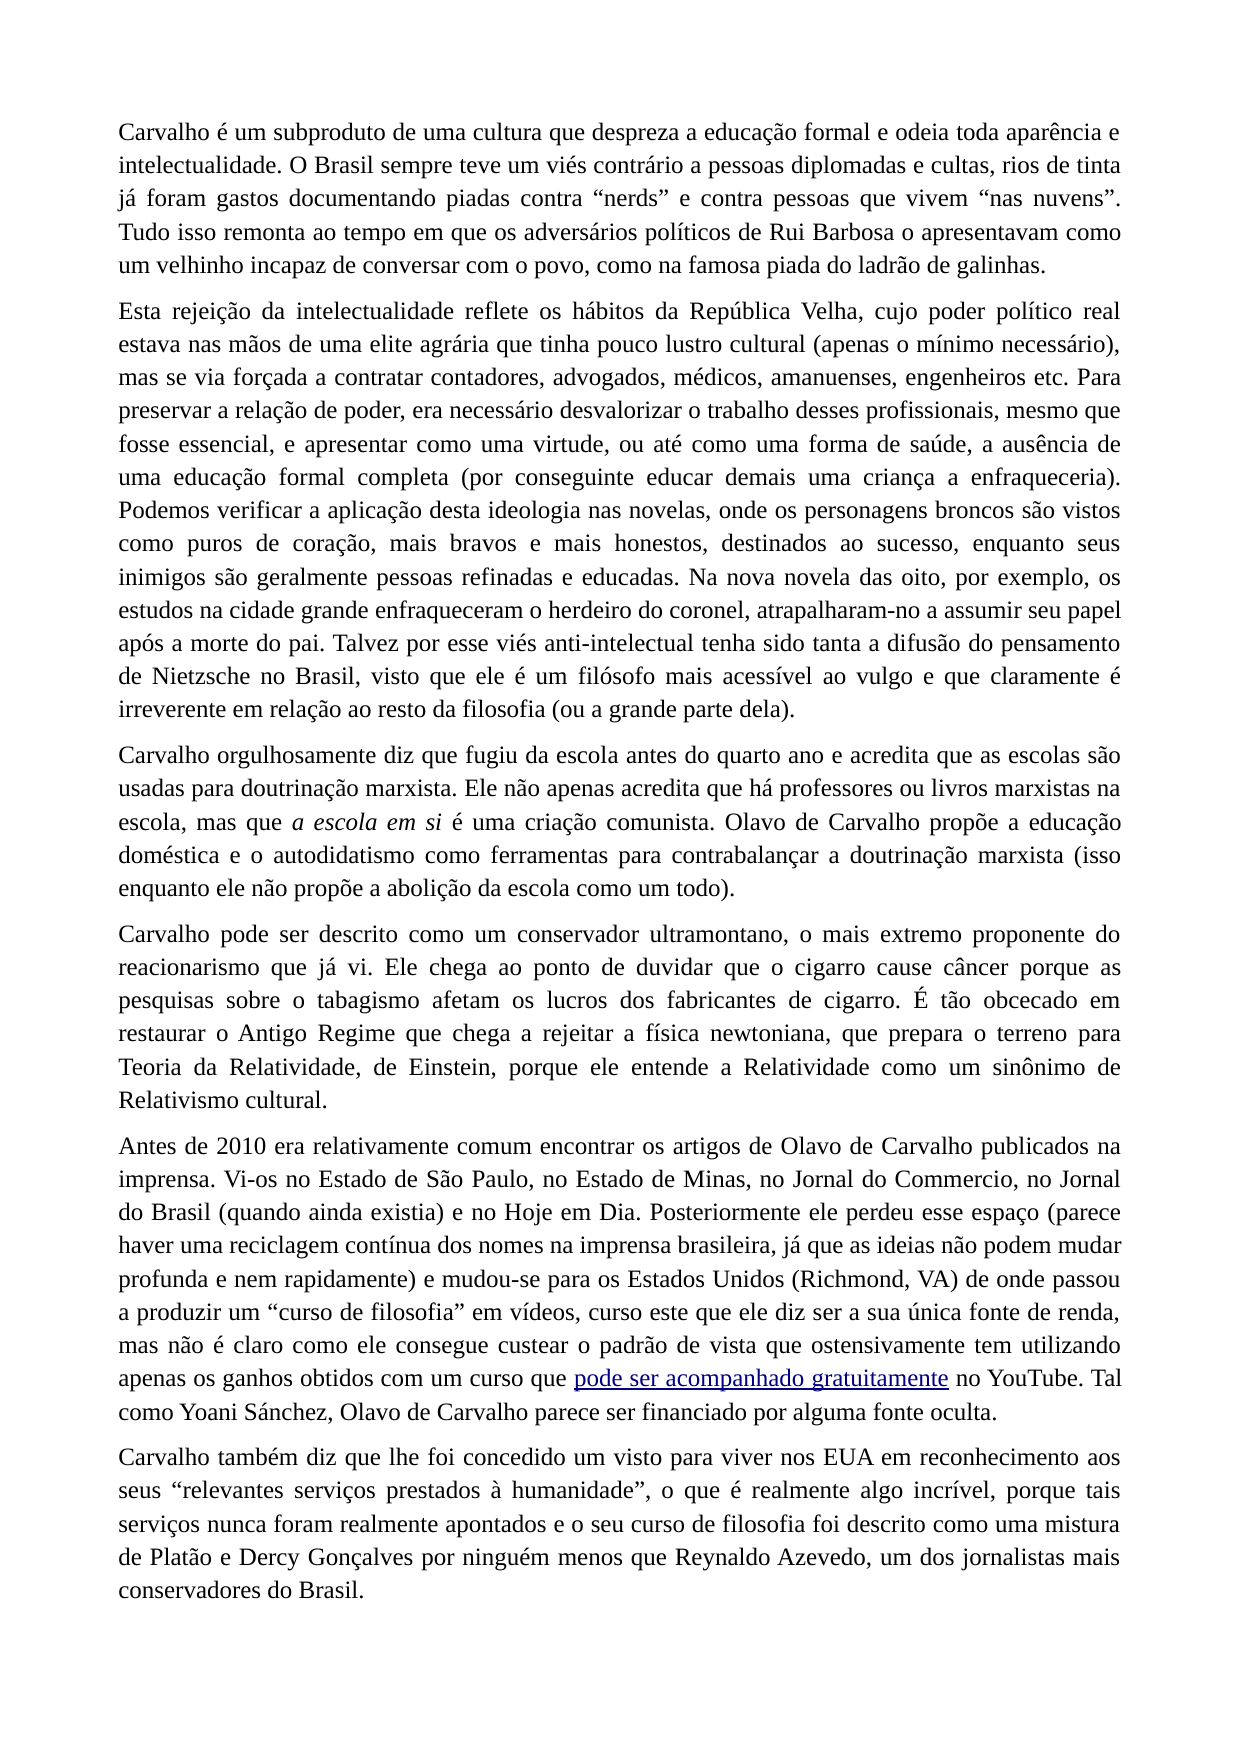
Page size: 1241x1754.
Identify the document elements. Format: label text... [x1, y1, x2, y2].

text Carvalho pode ser descrito como um conservador ultramontano, o mais extremo proponente do reacionarismo que já vi. Ele chega ao ponto de duvidar que o cigarro cause câncer porque as pesquisas sobre o tabagismo afetam os lucros dos fabricantes de cigarro. É tão obcecado em restaurar o Antigo Regime que chega a rejeitar a física newtoniana, que prepara o terreno para Teoria da Relatividade, de Einstein, porque ele entende a Relatividade como um sinônimo de Relativismo cultural. [118, 920, 1122, 1114]
text Carvalho é um subproduto de uma cultura que despreza a educação formal e odeia toda aparência e intelectualidade. O Brasil sempre teve um viés contrário a pessoas diplomadas e cultas, rios de tinta já foram gastos documentando piadas contra “nerds” e contra pessoas que vivem “nas nuvens”. Tudo isso remonta ao tempo em que os adversários políticos de Rui Barbosa o apresentavam como um velhinho incapaz de conversar com o povo, como na famosa piada do ladrão de galinhas. [118, 118, 1122, 279]
text Carvalho também diz que lhe foi concedido um visto para viver nos EUA em reconhecimento aos seus “relevantes serviços prestados à humanidade”, o que é realmente algo incrível, porque tais serviços nunca foram realmente apontados e o seu curso de filosofia foi descrito como uma mistura de Platão e Dercy Gonçalves por ninguém menos que Reynaldo Azevedo, um dos jornalistas mais conservadores do Brasil. [118, 1443, 1122, 1604]
text Carvalho orgulhosamente diz que fugiu da escola antes do quarto ano e acredita que as escolas são usadas para doutrinação marxista. Ele não apenas acredita que há professores ou livros marxistas na escola, mas que a escola em si é uma criação comunista. Olavo de Carvalho propõe a educação doméstica e o autodidatismo como ferramentas para contrabalançar a doutrinação marxista (isso enquanto ele não propõe a abolição da escola como um todo). [118, 741, 1122, 902]
text Esta rejeição da intelectualidade reflete os hábitos da República Velha, cujo poder político real estava nas mãos de uma elite agrária que tinha pouco lustro cultural (apenas o mínimo necessário), mas se via forçada a contratar contadores, advogados, médicos, amanuenses, engenheiros etc. Para preservar a relação de poder, era necessário desvalorizar o trabalho desses profissionais, mesmo que fosse essencial, e apresentar como uma virtude, ou até como uma forma de saúde, a ausência de uma educação formal completa (por conseguinte educar demais uma criança a enfraqueceria). Podemos verificar a aplicação desta ideologia nas novelas, onde os personagens broncos são vistos como puros de coração, mais bravos e mais honestos, destinados ao sucesso, enquanto seus inimigos são geralmente pessoas refinadas e educadas. Na nova novela das oito, por exemplo, os estudos na cidade grande enfraqueceram o herdeiro do coronel, atrapalharam-no a assumir seu papel após a morte do pai. Talvez por esse viés anti-intelectual tenha sido tanta a difusão do pensamento de Nietzsche no Brasil, visto que ele é um filósofo mais acessível ao vulgo e que claramente é irreverente em relação ao resto da filosofia (ou a grande parte dela). [118, 297, 1122, 723]
text Antes de 2010 era relativamente comum encontrar os artigos de Olavo de Carvalho publicados na imprensa. Vi-os no Estado de São Paulo, no Estado de Minas, no Jornal do Commercio, no Jornal do Brasil (quando ainda existia) e no Hoje em Dia. Posteriormente ele perdeu esse espaço (parece haver uma reciclagem contínua dos nomes na imprensa brasileira, já que as ideias não podem mudar profunda e nem rapidamente) e mudou-se para os Estados Unidos (Richmond, VA) de onde passou a produzir um “curso de filosofia” em vídeos, curso este que ele diz ser a sua única fonte de renda, mas não é claro como ele consegue custear o padrão de vista que ostensivamente tem utilizando apenas os ganhos obtidos com um curso que pode ser acompanhado gratuitamente no YouTube. Tal como Yoani Sánchez, Olavo de Carvalho parece ser financiado por alguma fonte oculta. [118, 1132, 1122, 1425]
